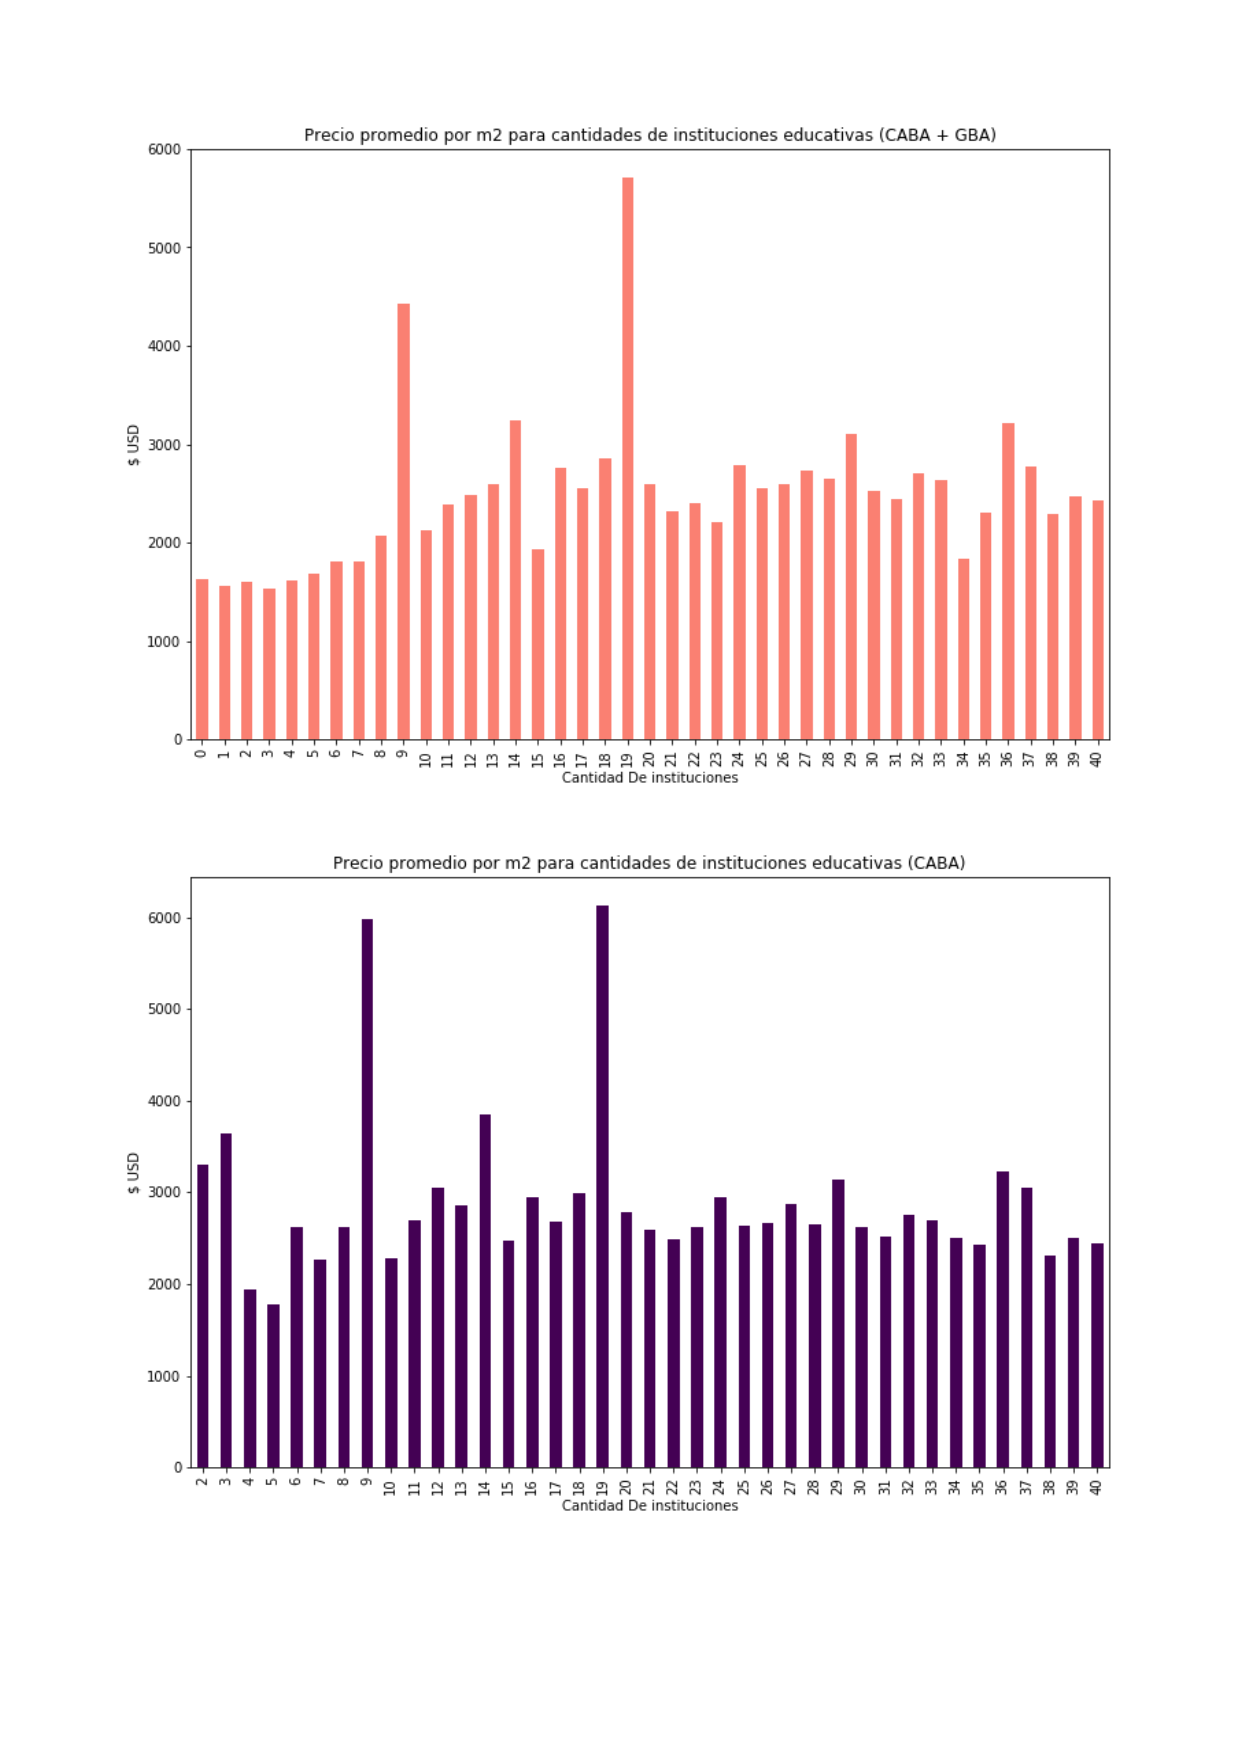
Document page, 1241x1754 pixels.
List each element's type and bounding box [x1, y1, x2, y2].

picture [118, 846, 1123, 1523]
picture [118, 118, 1123, 795]
